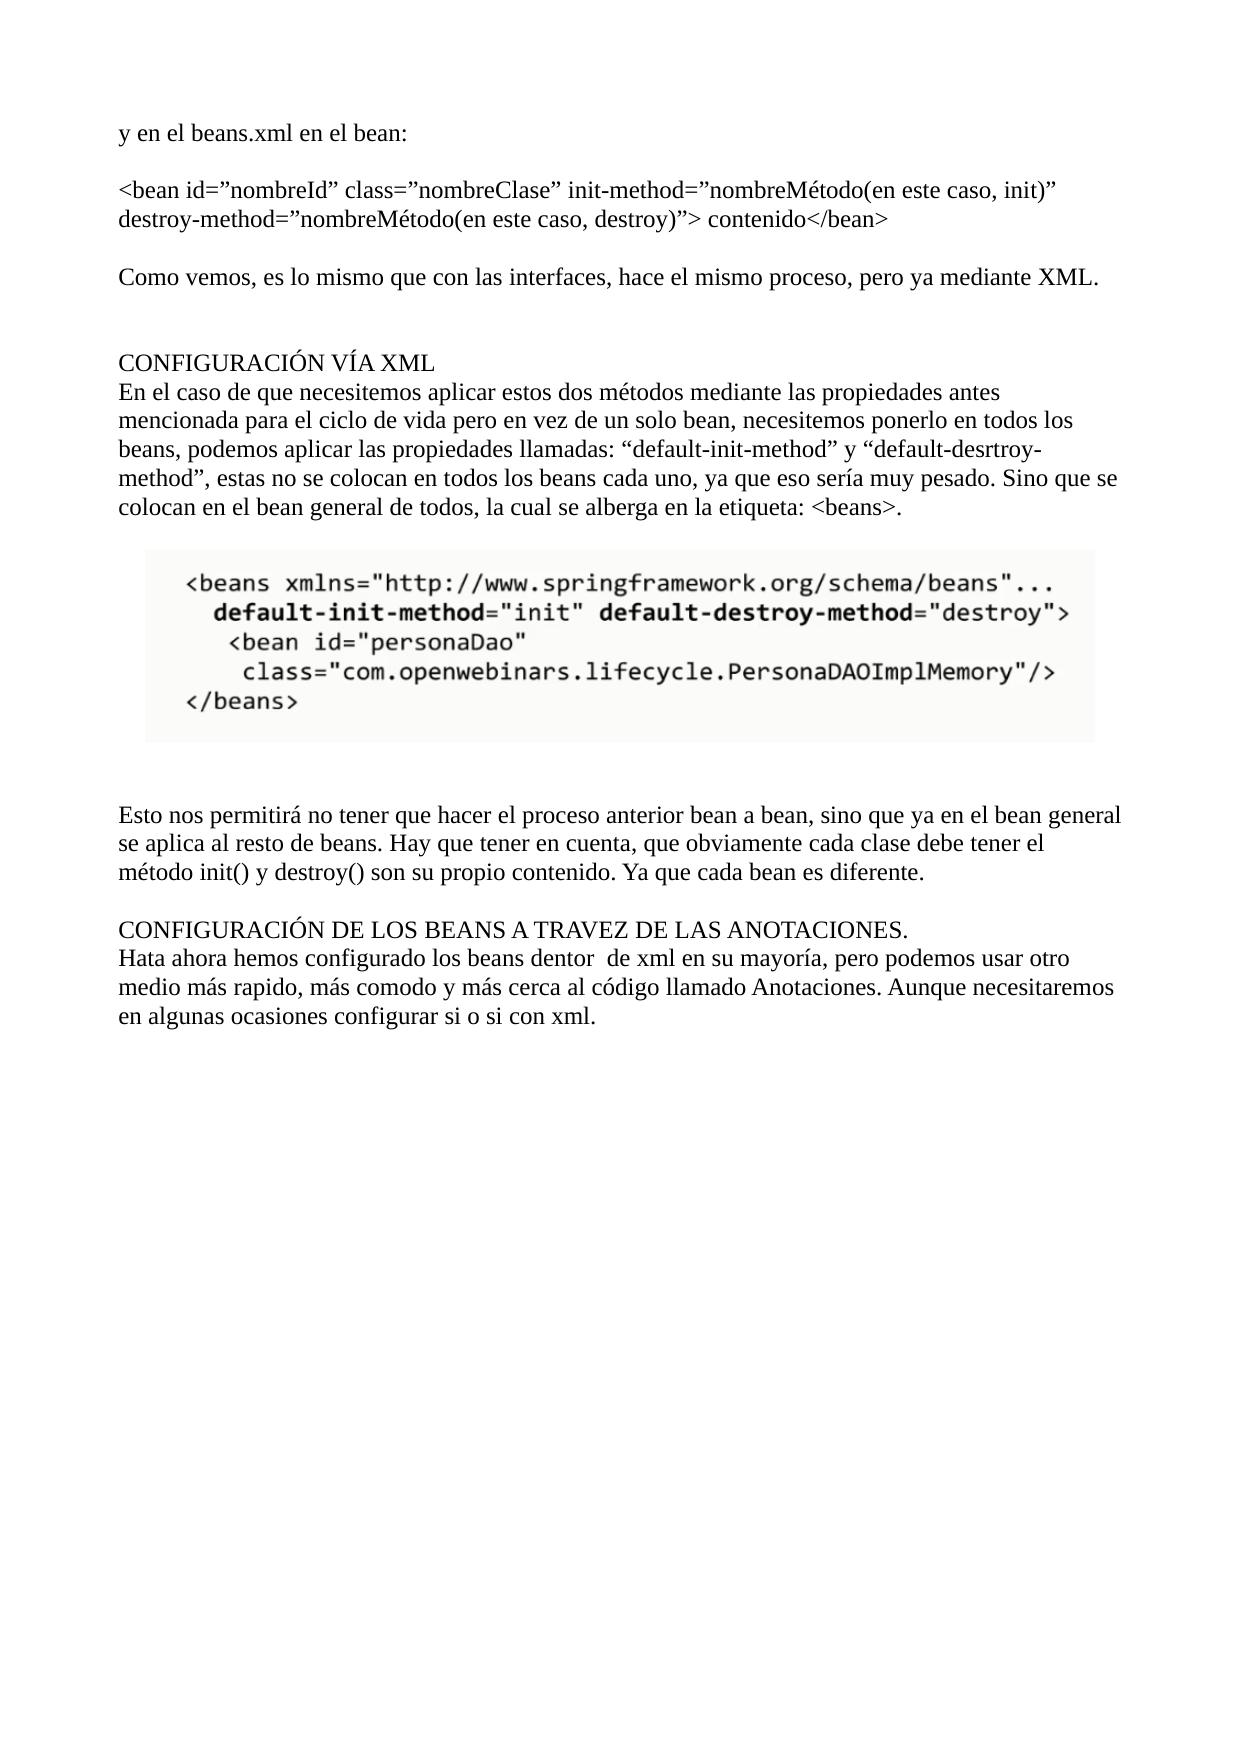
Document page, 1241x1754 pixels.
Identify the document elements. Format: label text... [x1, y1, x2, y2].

text Hata ahora hemos configurado los beans dentor de xml en su mayoría, pero podemos usar otro medio más rapido, más comodo y más cerca al código llamado Anotaciones. Aunque necesitaremos en algunas ocasiones configurar si o si con xml. [118, 943, 1122, 1030]
text Como vemos, es lo mismo que con las interfaces, hace el mismo proceso, pero ya mediante XML. [118, 262, 1122, 291]
text Esto nos permitirá no tener que hacer el proceso anterior bean a bean, sino que ya en el bean general se aplica al resto de beans. Hay que tener en cuenta, que obviamente cada clase debe tener el método init() y destroy() son su propio contenido. Ya que cada bean es diferente. [118, 800, 1122, 886]
text y en el beans.xml en el bean: [118, 118, 1122, 147]
text CONFIGURACIÓN DE LOS BEANS A TRAVEZ DE LAS ANOTACIONES. [118, 915, 1122, 943]
text <bean id=”nombreId” class=”nombreClase” init-method=”nombreMétodo(en este caso, init)” destroy-method=”nombreMétodo(en este caso, destroy)”> contenido</bean> [118, 176, 1122, 233]
text En el caso de que necesitemos aplicar estos dos métodos mediante las propiedades antes mencionada para el ciclo de vida pero en vez de un solo bean, necesitemos ponerlo en todos los beans, podemos aplicar las propiedades llamadas: “default-init-method” y “default-desrtroy-method”, estas no se colocan en todos los beans cada uno, ya que eso sería muy pesado. Sino que se colocan en el bean general de todos, la cual se alberga en la etiqueta: <beans>. [118, 377, 1122, 521]
text CONFIGURACIÓN VÍA XML [118, 348, 1122, 377]
